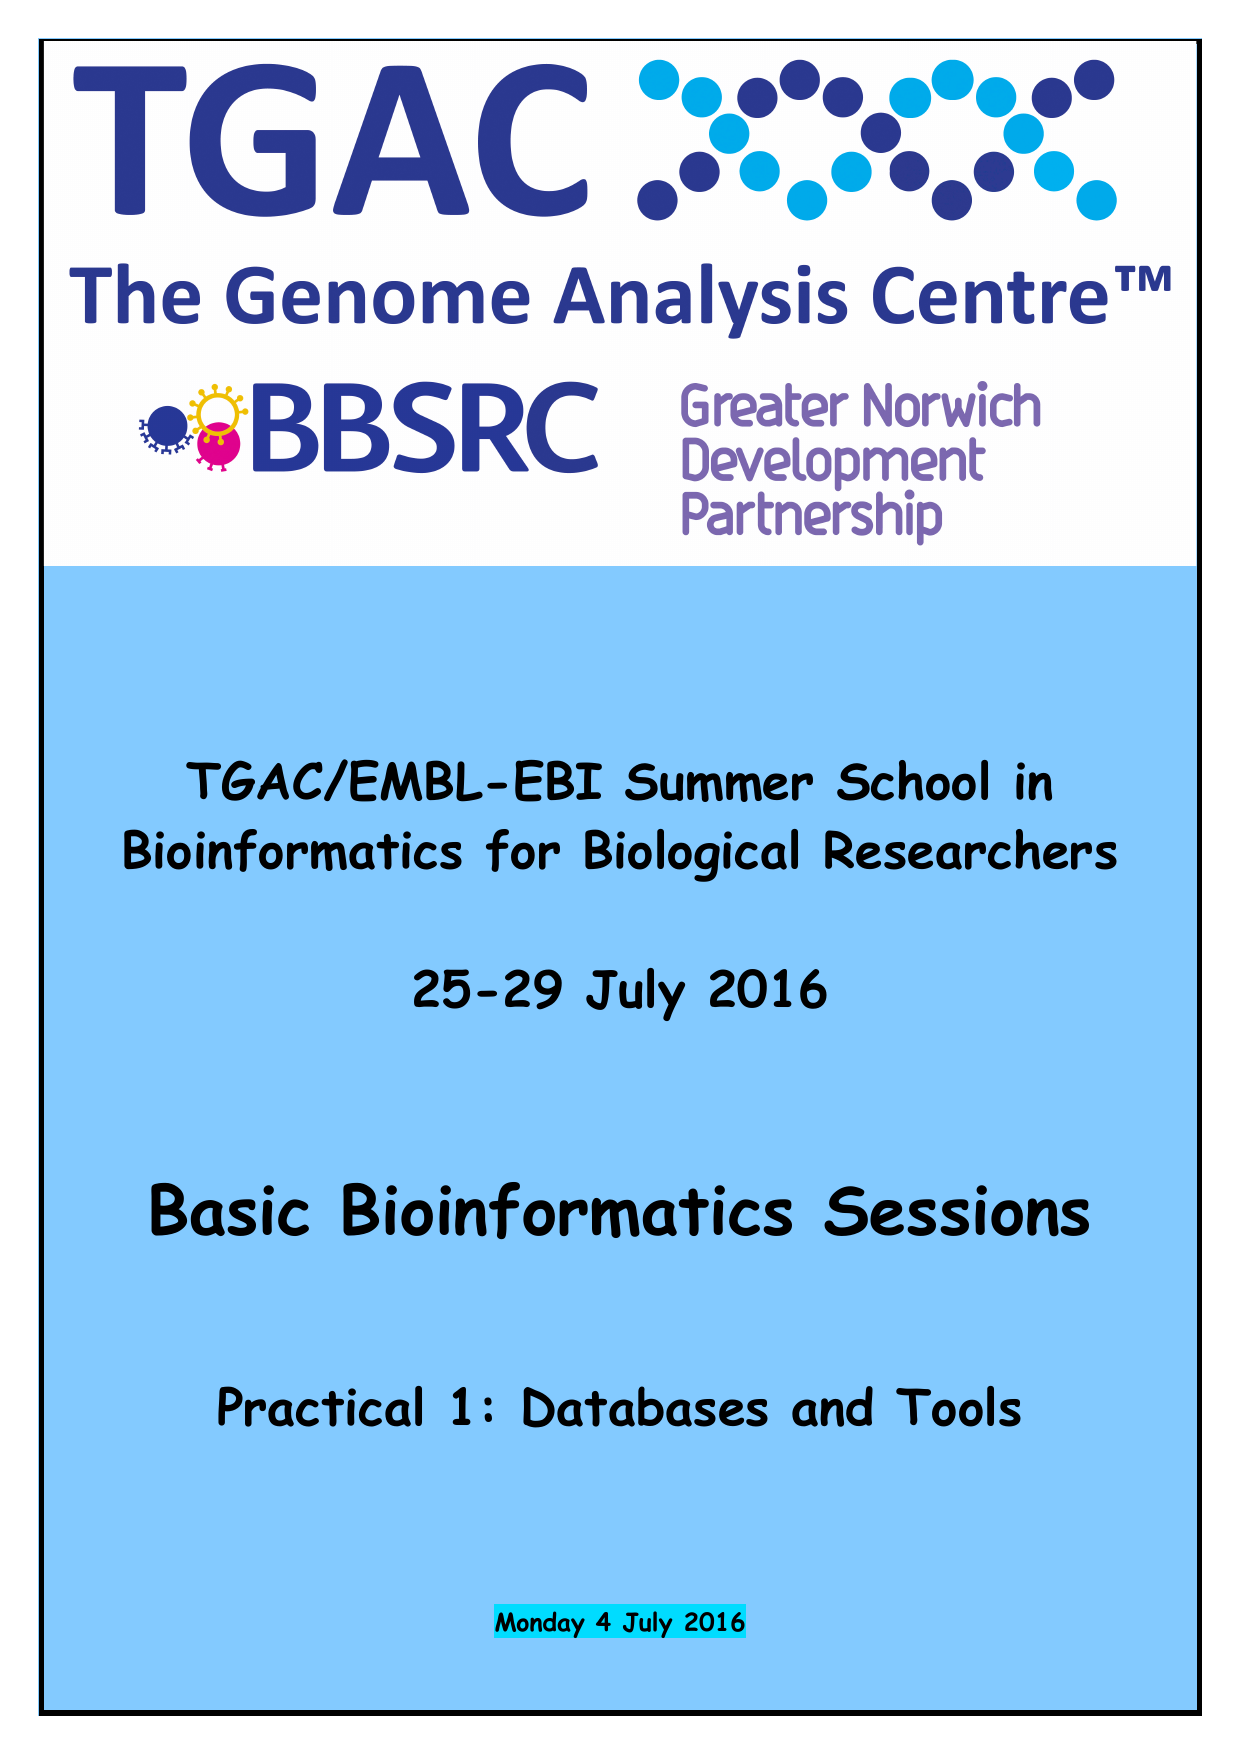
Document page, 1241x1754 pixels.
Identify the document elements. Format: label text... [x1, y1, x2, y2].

text Basic Bioinformatics Sessions [44, 1161, 1197, 1254]
text Monday 4 July 2016 [44, 1603, 1197, 1638]
picture [43, 41, 1197, 566]
text TGAC/EMBL-EBI Summer School in Bioinformatics for Biological Researchers [44, 744, 1197, 883]
text 25-29 July 2016 [44, 953, 1197, 1022]
text Practical 1: Databases and Tools [44, 1371, 1197, 1440]
